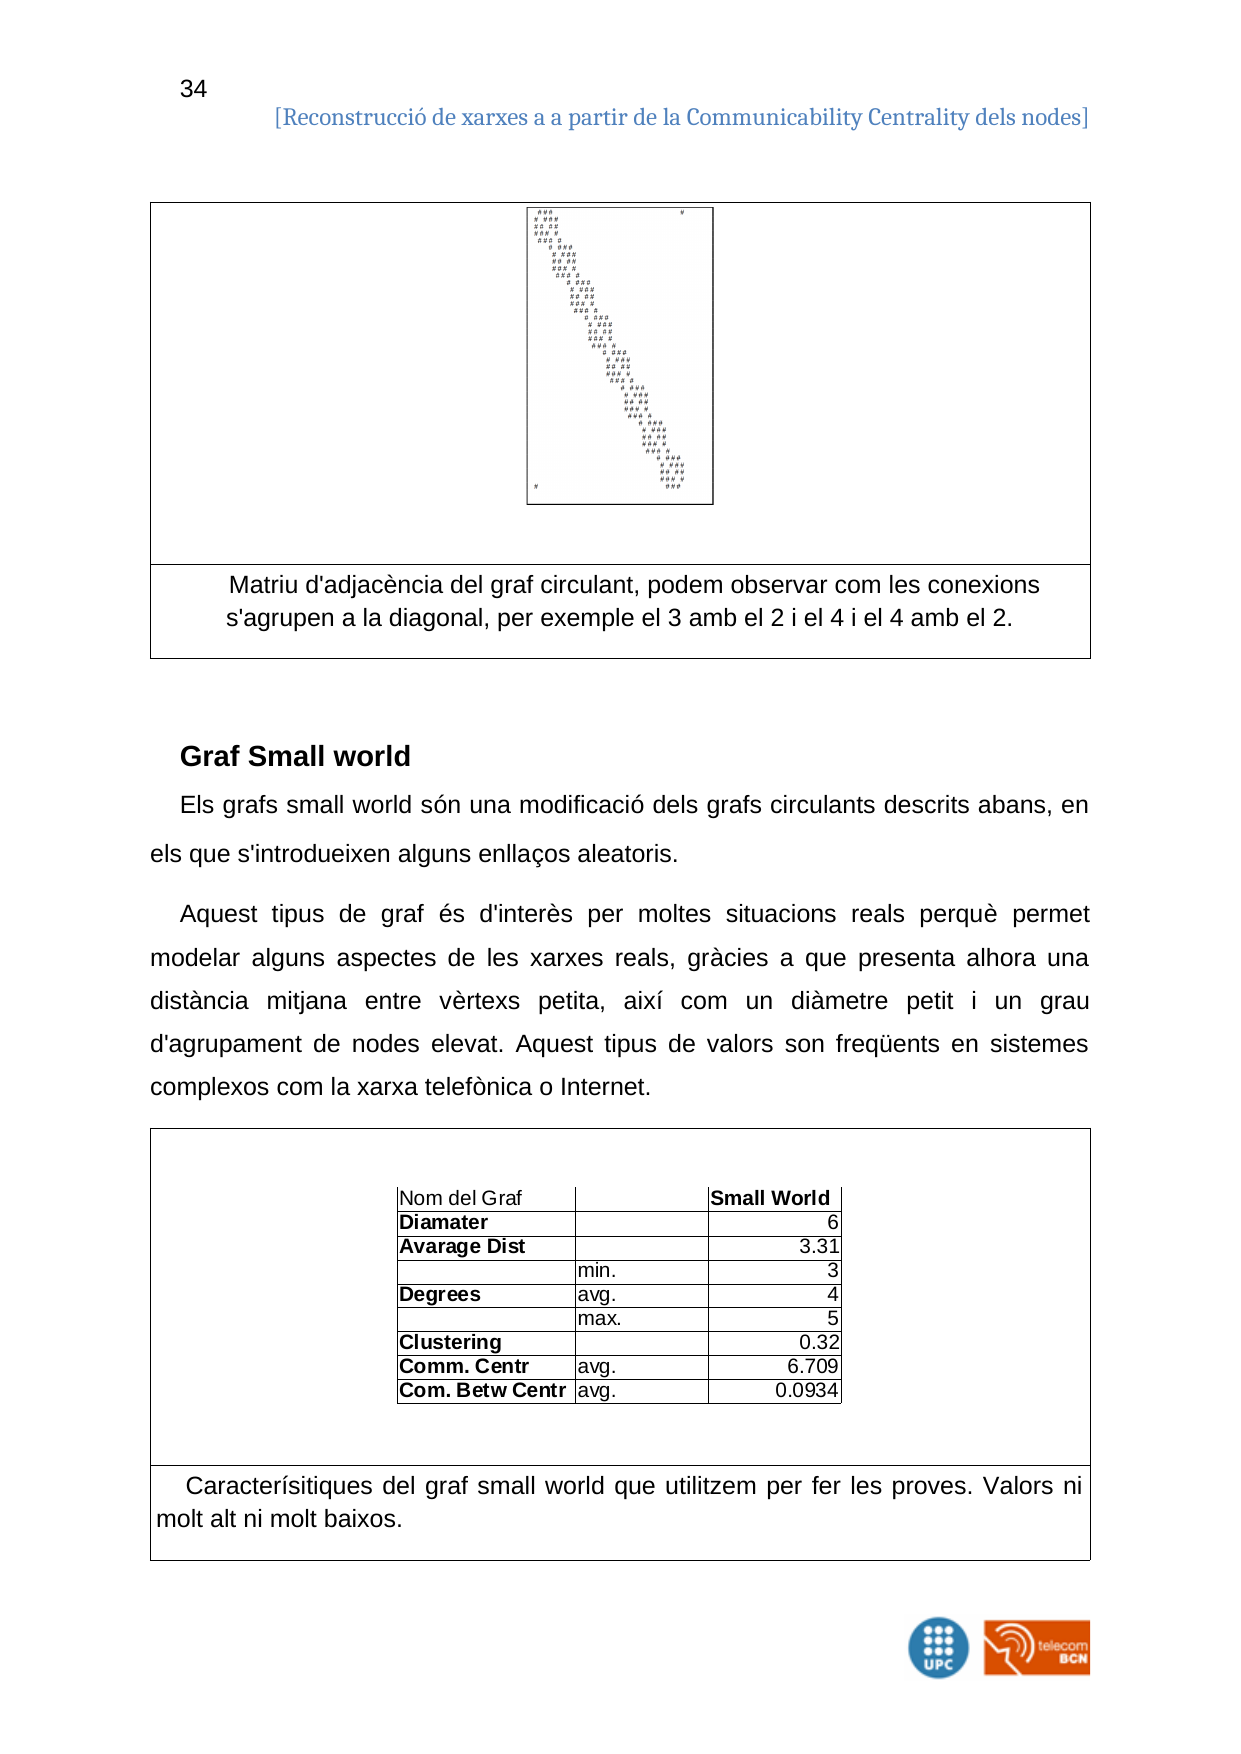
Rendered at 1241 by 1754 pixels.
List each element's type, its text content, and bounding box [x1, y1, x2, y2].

picture [904, 1614, 1091, 1681]
picture [526, 207, 714, 505]
table_header [714, 208, 1090, 504]
table_header [151, 208, 526, 504]
table_cell Matriu d'adjacència del graf circulant, podem observar com les conexions s'agrupen a la diagonal, per exemple el 3 amb el 2 i el 4 i el 4 amb el 2. [151, 565, 1090, 658]
subtitle Graf Small world [150, 739, 1090, 773]
table_header [151, 505, 1090, 564]
table_header [151, 203, 1090, 207]
table_header [151, 1129, 1090, 1465]
text Aquest tipus de graf és d'interès per moltes situacions reals perquè permet modelar alguns aspectes de les xarxes reals, gràcies a que presenta alhora una distància mitjana entre vèrtexs petita, així com un diàmetre petit i un grau d'agrupament de nodes elevat. Aquest tipus de valors son freqüents en sistemes complexos com la xarxa telefònica o Internet. [150, 899, 1090, 1101]
table_cell Caracterísitiques del graf small world que utilitzem per fer les proves. Valors ni molt alt ni molt baixos. [151, 1466, 1090, 1559]
text Els grafs small world són una modificació dels grafs circulants descrits abans, en els que s'introdueixen alguns enllaços aleatoris. [150, 790, 1090, 870]
